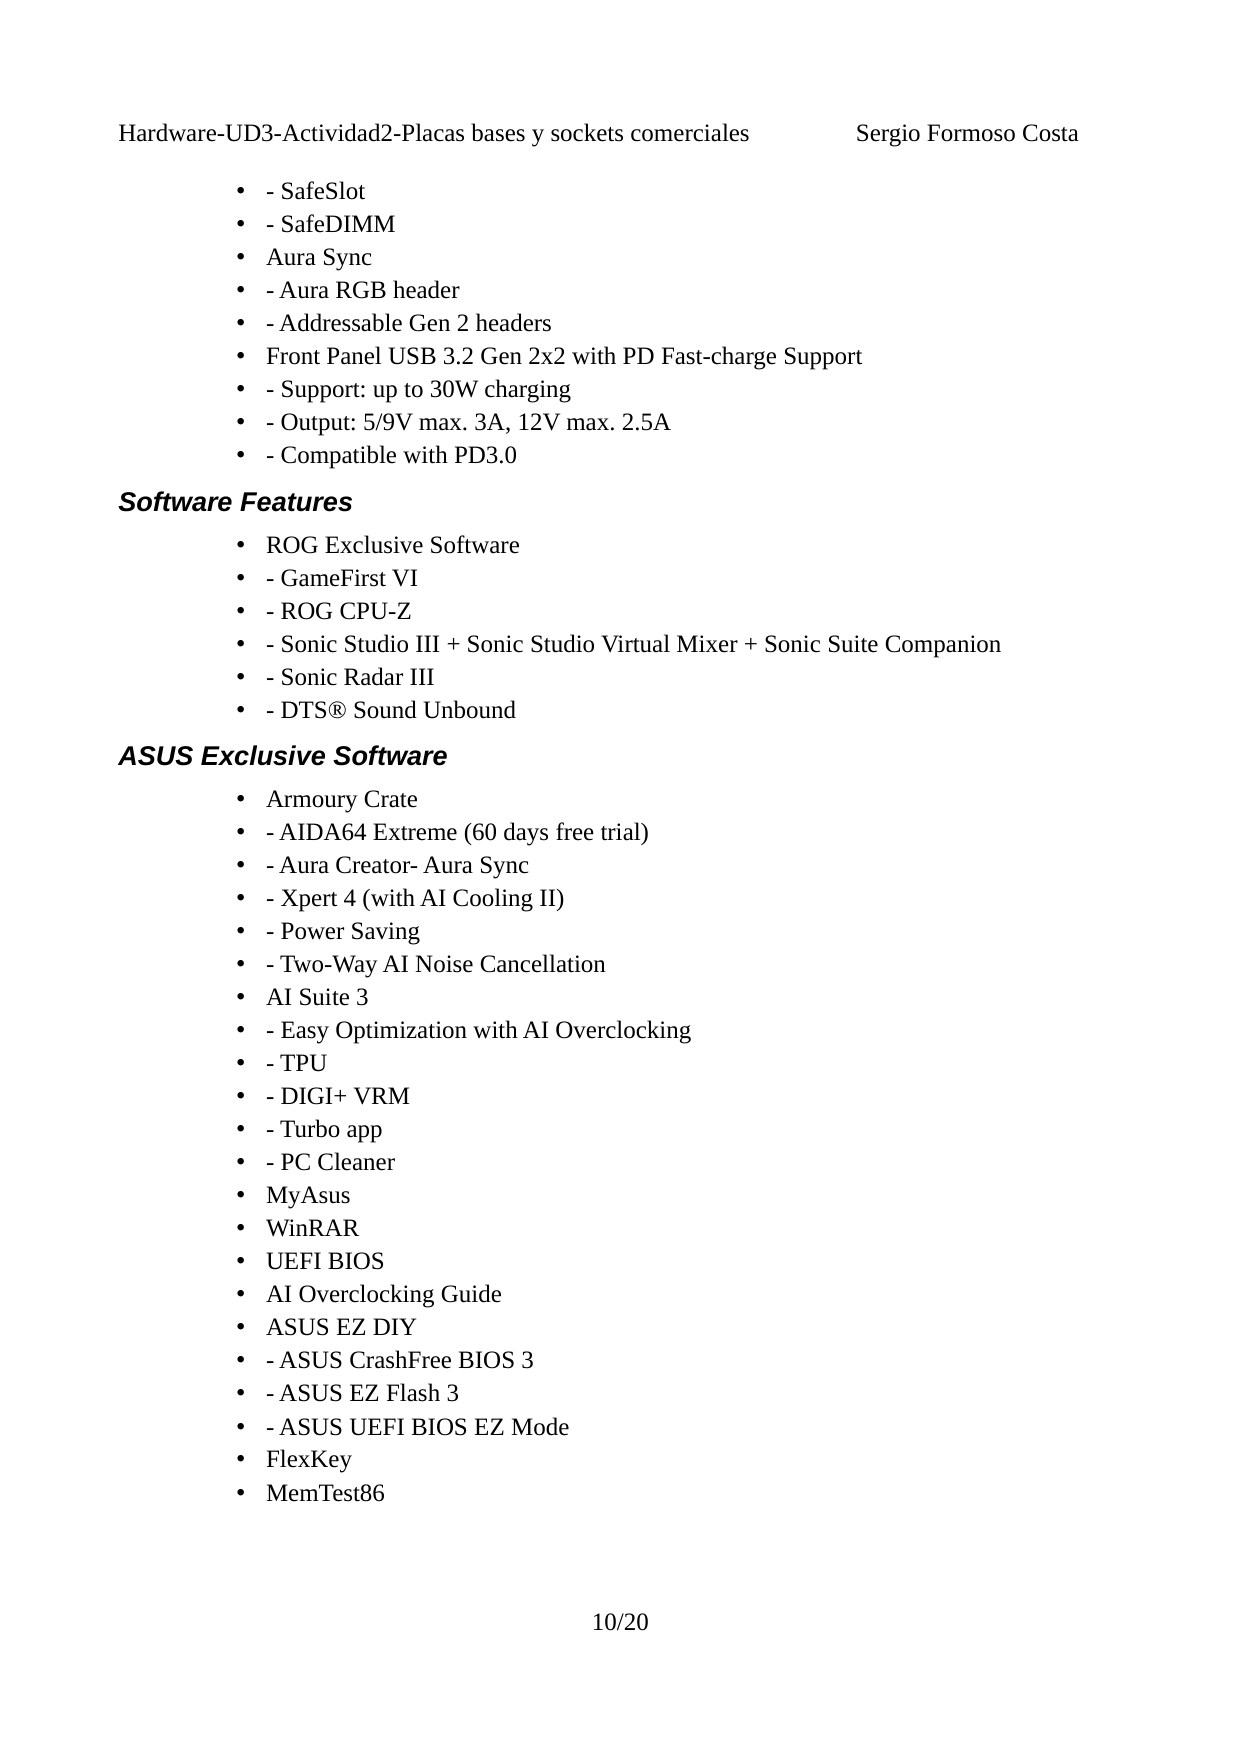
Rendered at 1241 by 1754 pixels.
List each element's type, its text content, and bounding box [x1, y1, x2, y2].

list Front Panel USB 3.2 Gen 2x2 with PD Fast-charge Support [236, 341, 1122, 370]
subtitle ASUS Exclusive Software [118, 740, 1122, 772]
list Armoury Crate [236, 784, 1122, 813]
list - Aura Creator- Aura Sync [236, 850, 1122, 879]
list AI Overclocking Guide [236, 1279, 1122, 1308]
list UEFI BIOS [236, 1246, 1122, 1275]
list AI Suite 3 [236, 982, 1122, 1011]
subtitle Software Features [118, 486, 1122, 517]
list - Turbo app [236, 1114, 1122, 1143]
list - Aura RGB header [236, 275, 1122, 304]
list - SafeSlot [236, 176, 1122, 205]
list - Two-Way AI Noise Cancellation [236, 949, 1122, 978]
list - GameFirst VI [236, 563, 1122, 592]
list - PC Cleaner [236, 1147, 1122, 1176]
list - AIDA64 Extreme (60 days free trial) [236, 817, 1122, 846]
list - ASUS CrashFree BIOS 3 [236, 1346, 1122, 1374]
list ASUS EZ DIY [236, 1312, 1122, 1341]
list - Xpert 4 (with AI Cooling II) [236, 883, 1122, 912]
list Aura Sync [236, 242, 1122, 271]
list - SafeDIMM [236, 209, 1122, 238]
list - Addressable Gen 2 headers [236, 308, 1122, 337]
list MemTest86 [236, 1478, 1122, 1506]
list - Easy Optimization with AI Overclocking [236, 1015, 1122, 1044]
list ROG Exclusive Software [236, 530, 1122, 558]
list - Output: 5/9V max. 3A, 12V max. 2.5A [236, 407, 1122, 436]
list - DTS® Sound Unbound [236, 695, 1122, 724]
list - Compatible with PD3.0 [236, 441, 1122, 469]
list - TPU [236, 1048, 1122, 1077]
list - ASUS EZ Flash 3 [236, 1378, 1122, 1407]
list MyAsus [236, 1180, 1122, 1209]
list - ASUS UEFI BIOS EZ Mode [236, 1412, 1122, 1440]
list - DIGI+ VRM [236, 1081, 1122, 1110]
list - ROG CPU-Z [236, 596, 1122, 624]
list WinRAR [236, 1213, 1122, 1242]
list - Sonic Studio III + Sonic Studio Virtual Mixer + Sonic Suite Companion [236, 629, 1122, 658]
list - Power Saving [236, 916, 1122, 945]
list FlexKey [236, 1444, 1122, 1473]
list - Sonic Radar III [236, 662, 1122, 691]
list - Support: up to 30W charging [236, 374, 1122, 403]
